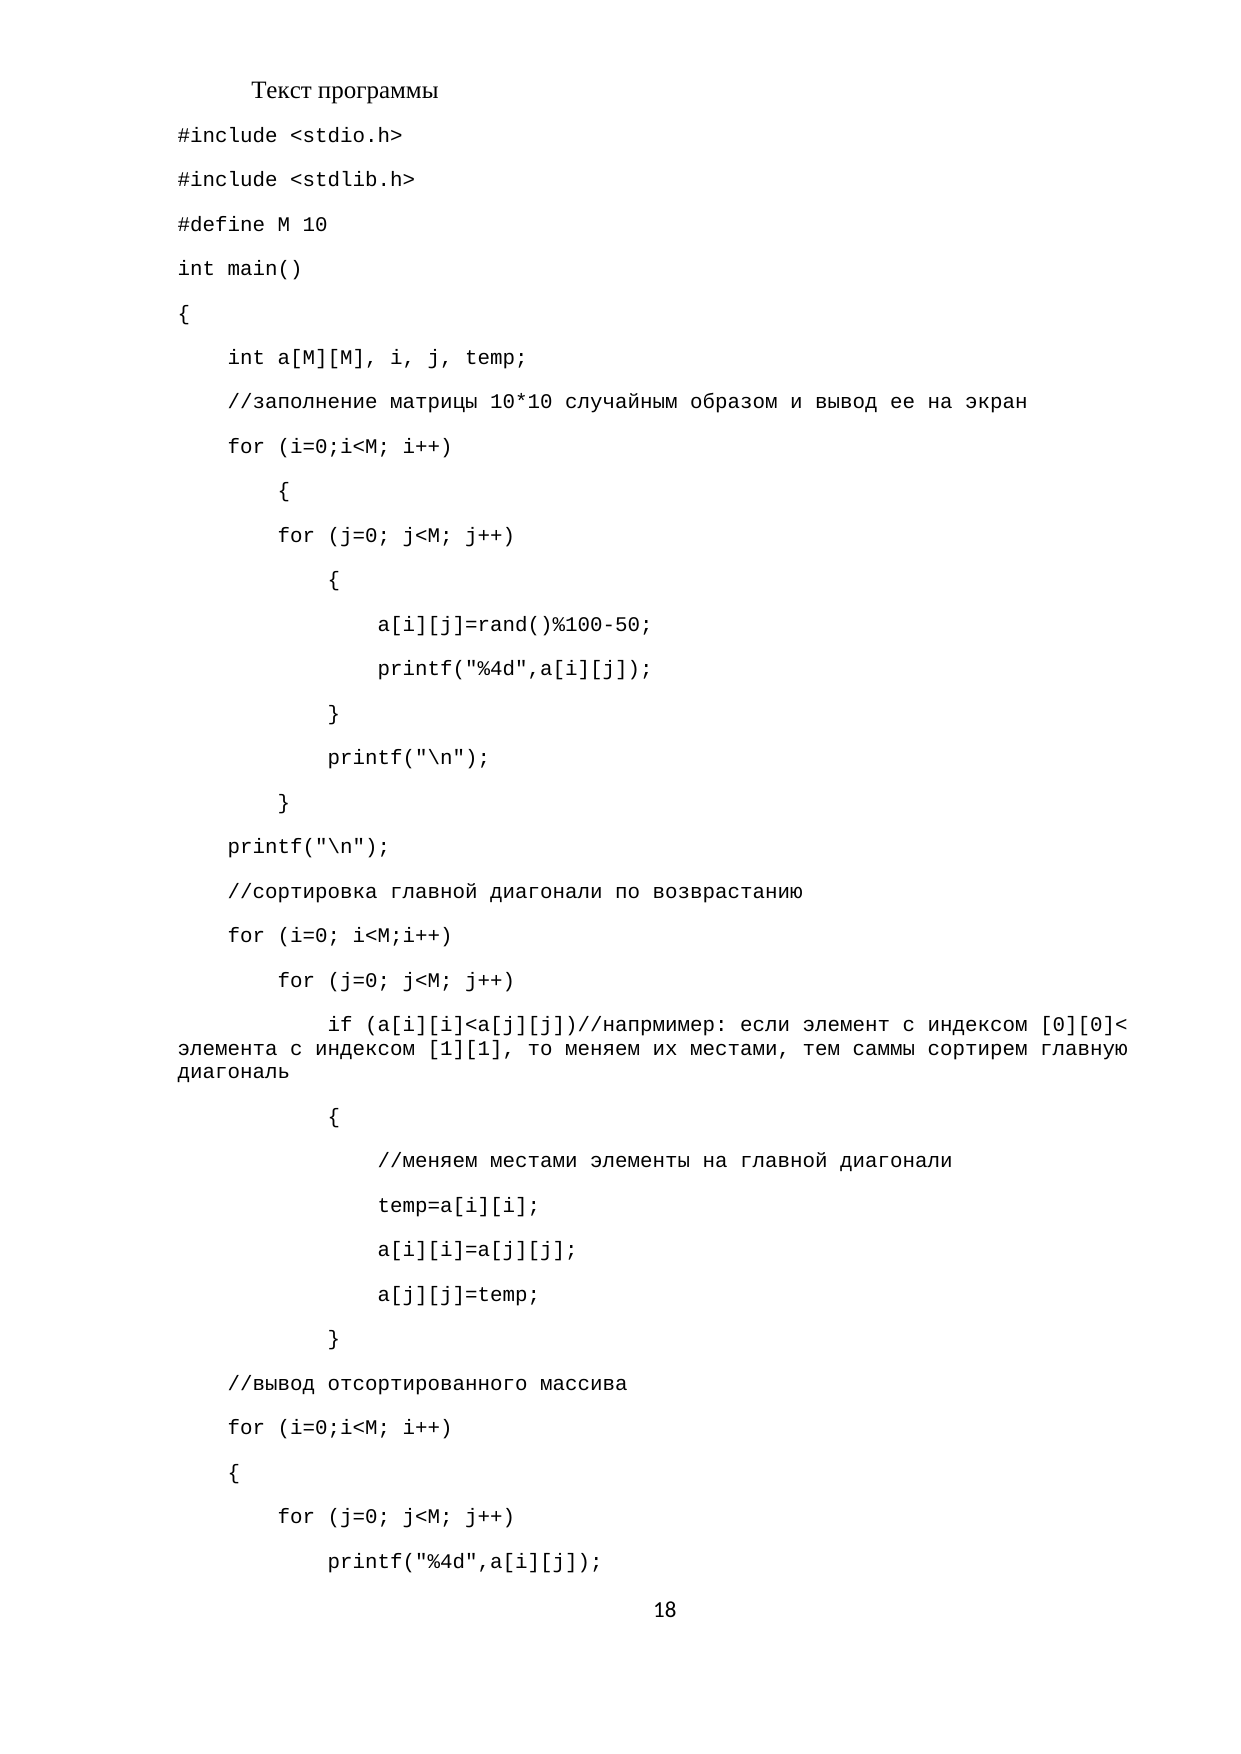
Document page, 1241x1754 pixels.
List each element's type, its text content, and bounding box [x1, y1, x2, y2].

text for (i=0; i<M;i++) [177, 925, 1152, 949]
text for (j=0; j<M; j++) [177, 525, 1152, 549]
text { [177, 569, 1152, 593]
text } [177, 1328, 1152, 1352]
text //сортировка главной диагонали по возврастанию [177, 881, 1152, 904]
text for (i=0;i<M; i++) [177, 1417, 1152, 1441]
text printf("\n"); [177, 836, 1152, 860]
text //заполнение матрицы 10*10 случайным образом и вывод ее на экран [177, 392, 1152, 415]
text { [177, 1462, 1152, 1486]
text #include <stdlib.h> [177, 169, 1152, 193]
text #include <stdio.h> [177, 125, 1152, 148]
text } [177, 792, 1152, 816]
text for (i=0;i<M; i++) [177, 436, 1152, 460]
text //меняем местами элементы на главной диагонали [177, 1151, 1152, 1174]
text for (j=0; j<M; j++) [177, 1506, 1152, 1530]
text Текст программы [177, 75, 1152, 104]
text if (a[i][i]<a[j][j])//напрмимер: если элемент с индексом [0][0]< элемента с индексом [1][1], то меняем их местами, тем саммы сортирем главную диагональ [177, 1014, 1152, 1085]
text int a[M][M], i, j, temp; [177, 347, 1152, 371]
text a[i][j]=rand()%100-50; [177, 614, 1152, 638]
text { [177, 1106, 1152, 1130]
text printf("%4d",a[i][j]); [177, 1551, 1152, 1574]
text printf("%4d",a[i][j]); [177, 658, 1152, 682]
text #define M 10 [177, 214, 1152, 237]
text } [177, 703, 1152, 727]
text a[i][i]=a[j][j]; [177, 1239, 1152, 1263]
text { [177, 481, 1152, 504]
text for (j=0; j<M; j++) [177, 970, 1152, 993]
text //вывод отсортированного массива [177, 1373, 1152, 1397]
text { [177, 303, 1152, 326]
text a[j][j]=temp; [177, 1284, 1152, 1308]
text printf("\n"); [177, 747, 1152, 771]
text temp=a[i][i]; [177, 1195, 1152, 1219]
text int main() [177, 258, 1152, 282]
